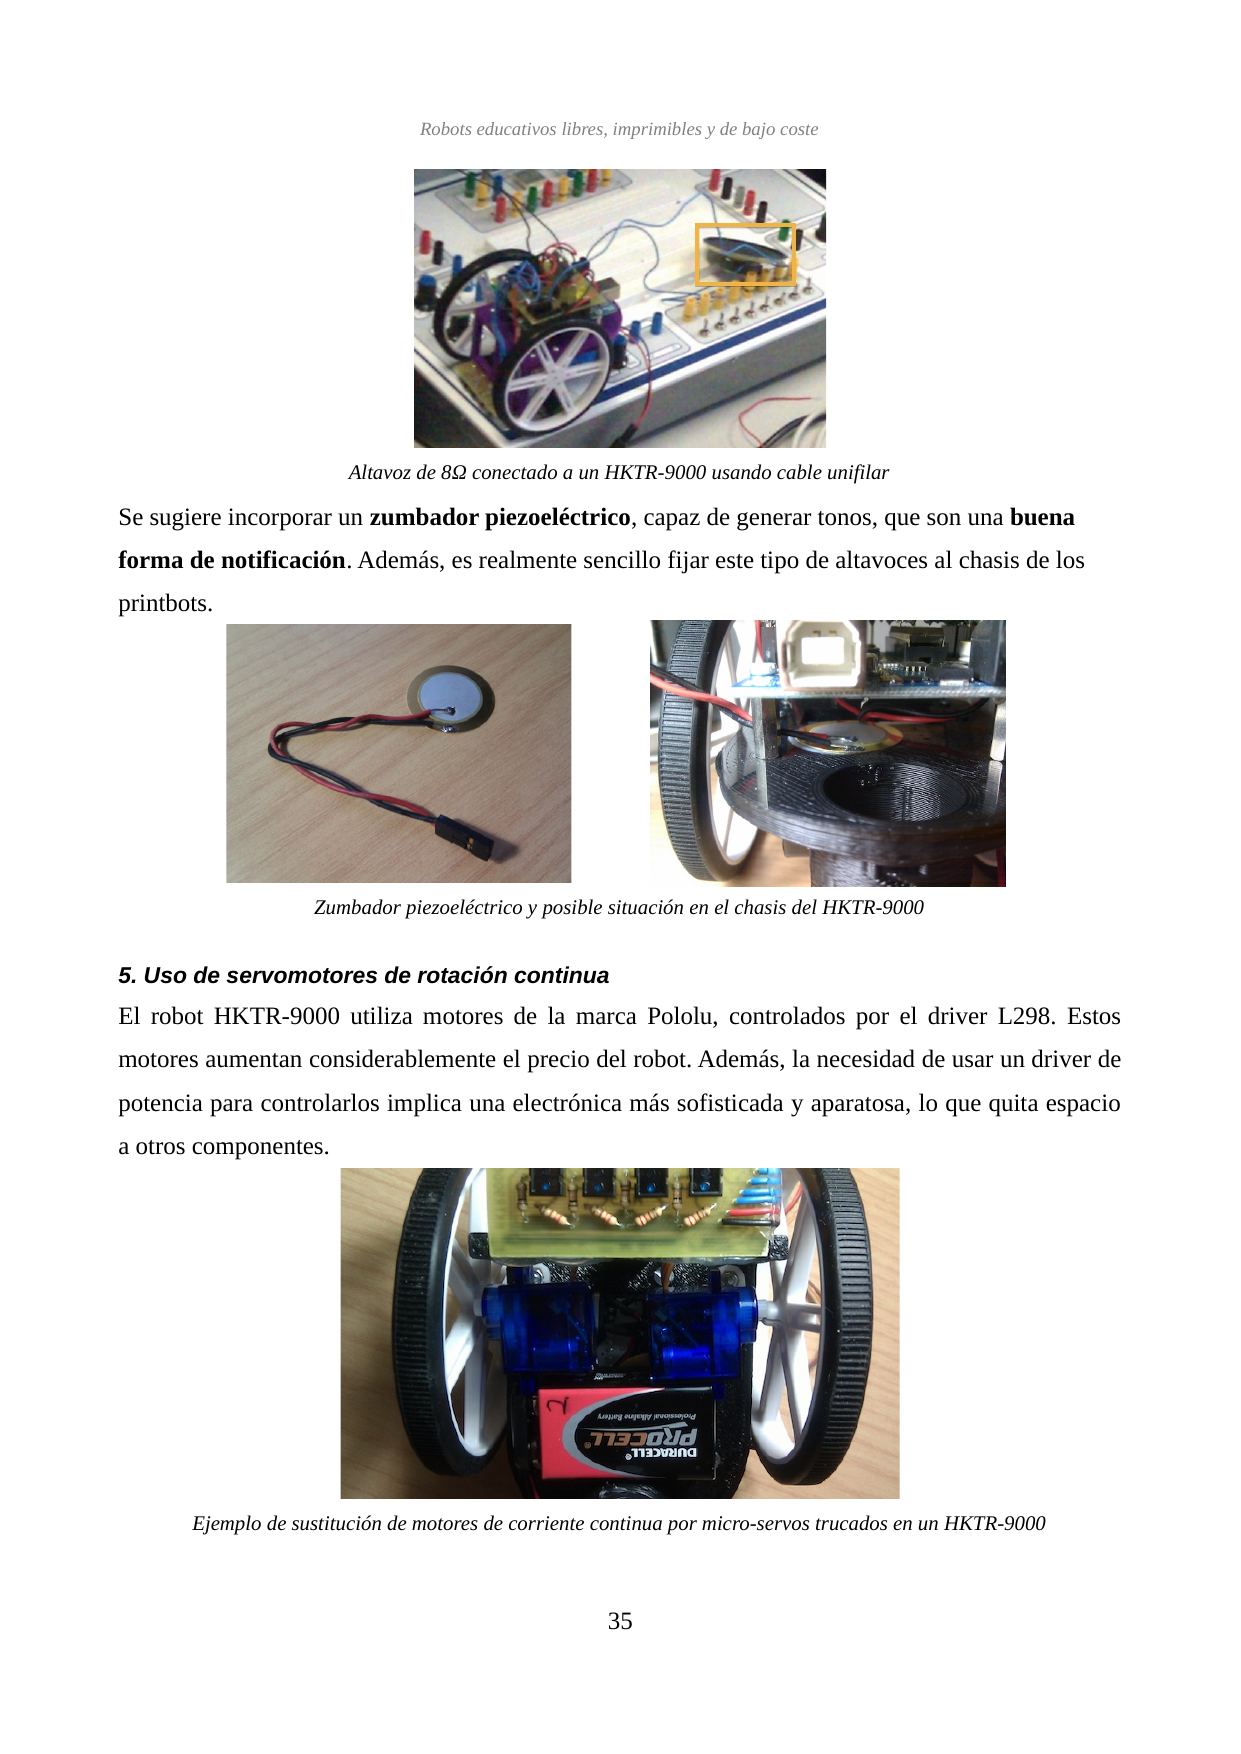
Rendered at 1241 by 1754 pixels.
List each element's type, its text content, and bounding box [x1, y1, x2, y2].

subtitle 5. Uso de servomotores de rotación continua [118, 962, 1122, 989]
text Altavoz de 8Ω conectado a un HKTR-9000 usando cable unifilar [118, 169, 1122, 484]
text Se sugiere incorporar un zumbador piezoeléctrico, capaz de generar tonos, que son una buena forma de notificación. Además, es realmente sencillo fijar este tipo de altavoces al chasis de los printbots. [118, 502, 1122, 617]
picture [226, 624, 572, 883]
picture [340, 1168, 900, 1499]
picture [414, 169, 827, 448]
text Ejemplo de sustitución de motores de corriente continua por micro-servos trucados en un HKTR-9000 [118, 1180, 1122, 1534]
picture [650, 620, 1006, 887]
text El robot HKTR-9000 utiliza motores de la marca Pololu, controlados por el driver L298. Estos motores aumentan considerablemente el precio del robot. Además, la necesidad de usar un driver de potencia para controlarlos implica una electrónica más sofisticada y aparatosa, lo que quita espacio a otros componentes. [118, 1001, 1122, 1159]
text Zumbador piezoeléctrico y posible situación en el chasis del HKTR-9000 [118, 638, 1122, 919]
